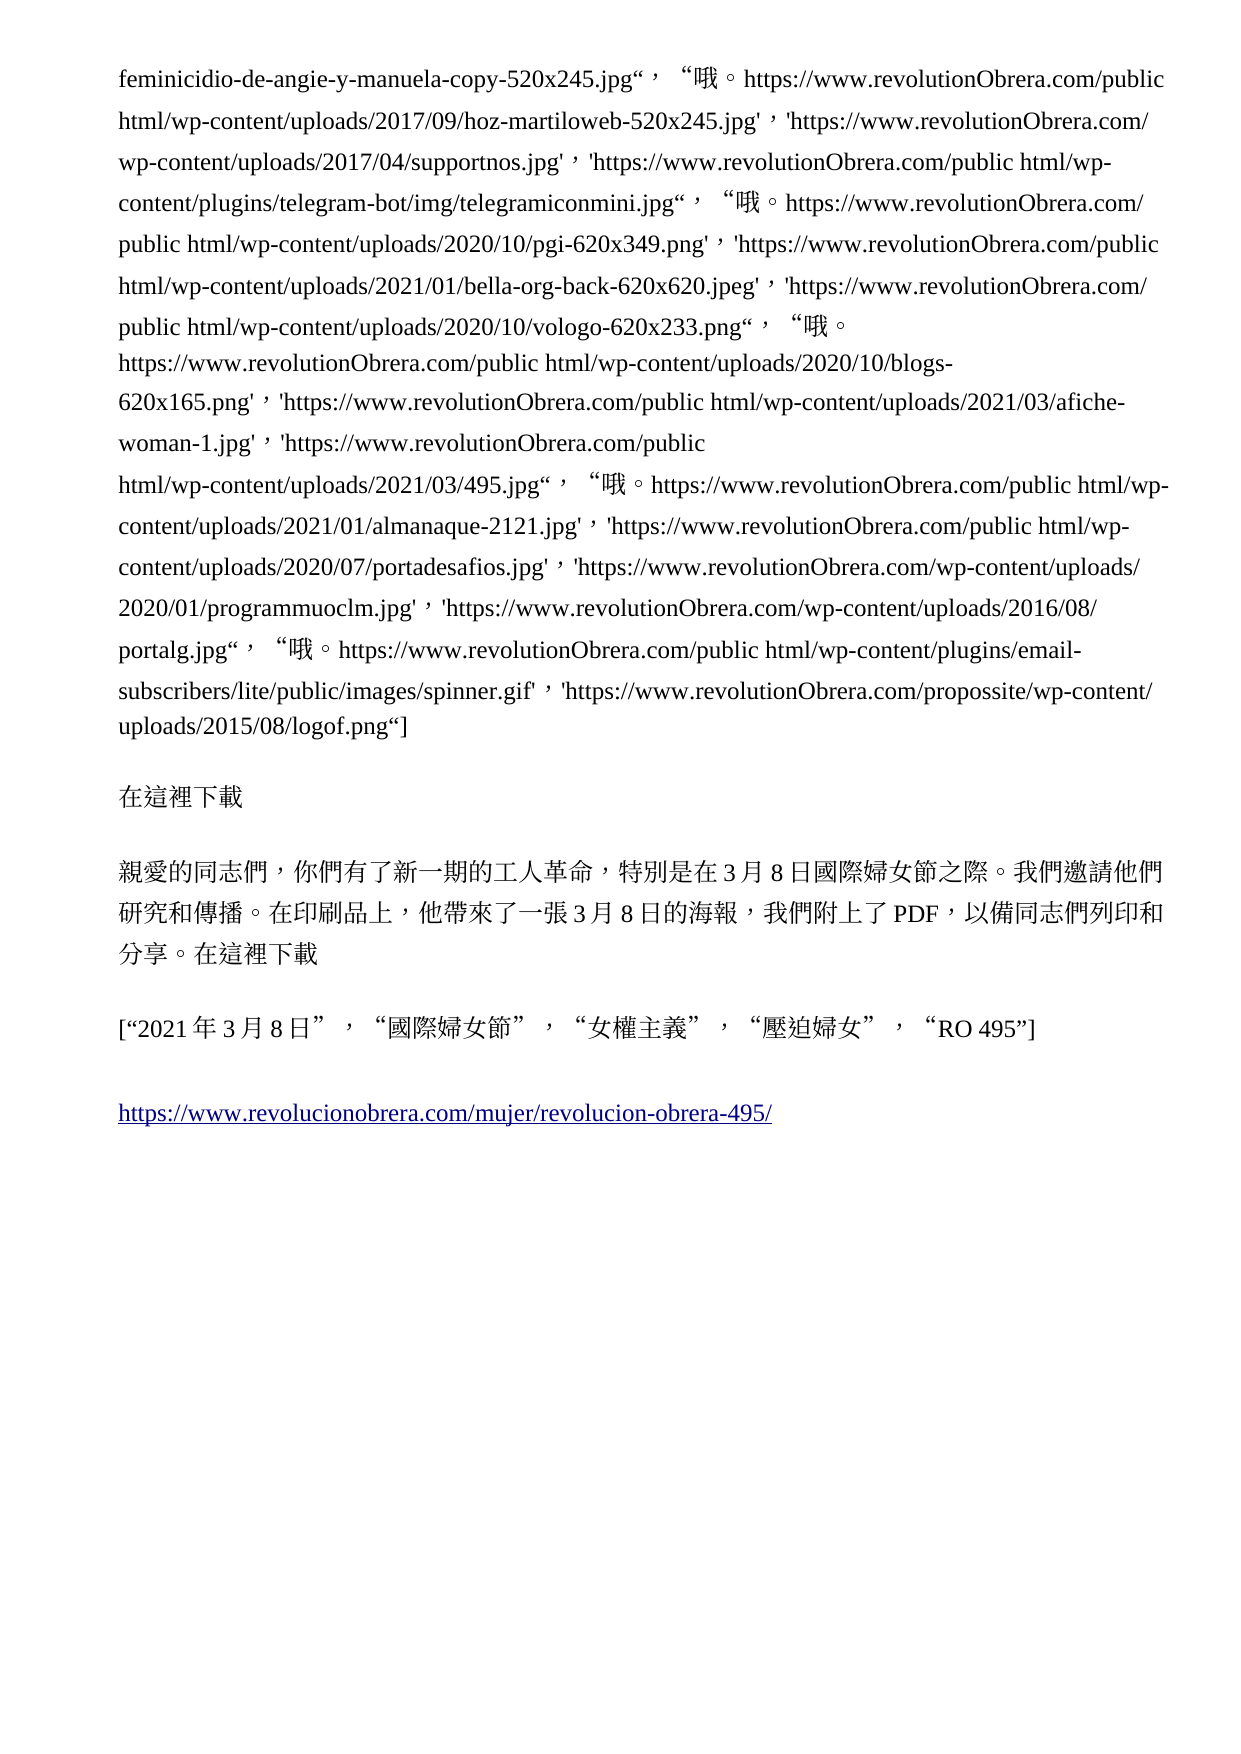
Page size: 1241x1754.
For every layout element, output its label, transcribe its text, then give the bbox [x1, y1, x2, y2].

text https://www.revolucionobrera.com/mujer/revolucion-obrera-495/ [118, 1065, 1181, 1127]
text feminicidio-de-angie-y-manuela-copy-520x245.jpg“，“哦。https://www.revolutionObrera.com/public html/wp-content/uploads/2017/09/hoz-martiloweb-520x245.jpg'，'https://www.revolutionObrera.com/wp-content/uploads/2017/04/supportnos.jpg'，'https://www.revolutionObrera.com/public html/wp-content/plugins/telegram-bot/img/telegramiconmini.jpg“，“哦。https://www.revolutionObrera.com/public html/wp-content/uploads/2020/10/pgi-620x349.png'，'https://www.revolutionObrera.com/public html/wp-content/uploads/2021/01/bella-org-back-620x620.jpeg'，'https://www.revolutionObrera.com/public html/wp-content/uploads/2020/10/vologo-620x233.png“，“哦。https://www.revolutionObrera.com/public html/wp-content/uploads/2020/10/blogs-620x165.png'，'https://www.revolutionObrera.com/public html/wp-content/uploads/2021/03/afiche-woman-1.jpg'，'https://www.revolutionObrera.com/public html/wp-content/uploads/2021/03/495.jpg“，“哦。https://www.revolutionObrera.com/public html/wp-content/uploads/2021/01/almanaque-2121.jpg'，'https://www.revolutionObrera.com/public html/wp-content/uploads/2020/07/portadesafios.jpg'，'https://www.revolutionObrera.com/wp-content/uploads/2020/01/programmuoclm.jpg'，'https://www.revolutionObrera.com/wp-content/uploads/2016/08/portalg.jpg“，“哦。https://www.revolutionObrera.com/public html/wp-content/plugins/email-subscribers/lite/public/images/spinner.gif'，'https://www.revolutionObrera.com/propossite/wp-content/uploads/2015/08/logof.png“] 在這裡下載 親愛的同志們，你們有了新一期的工人革命，特別是在3月8日國際婦女節之際。我們邀請他們研究和傳播。在印刷品上，他帶來了一張3月8日的海報，我們附上了PDF，以備同志們列印和分享。在這裡下載 [“2021年3月8日”，“國際婦女節”，“女權主義”，“壓迫婦女”，“RO 495”] [118, 59, 1181, 1045]
